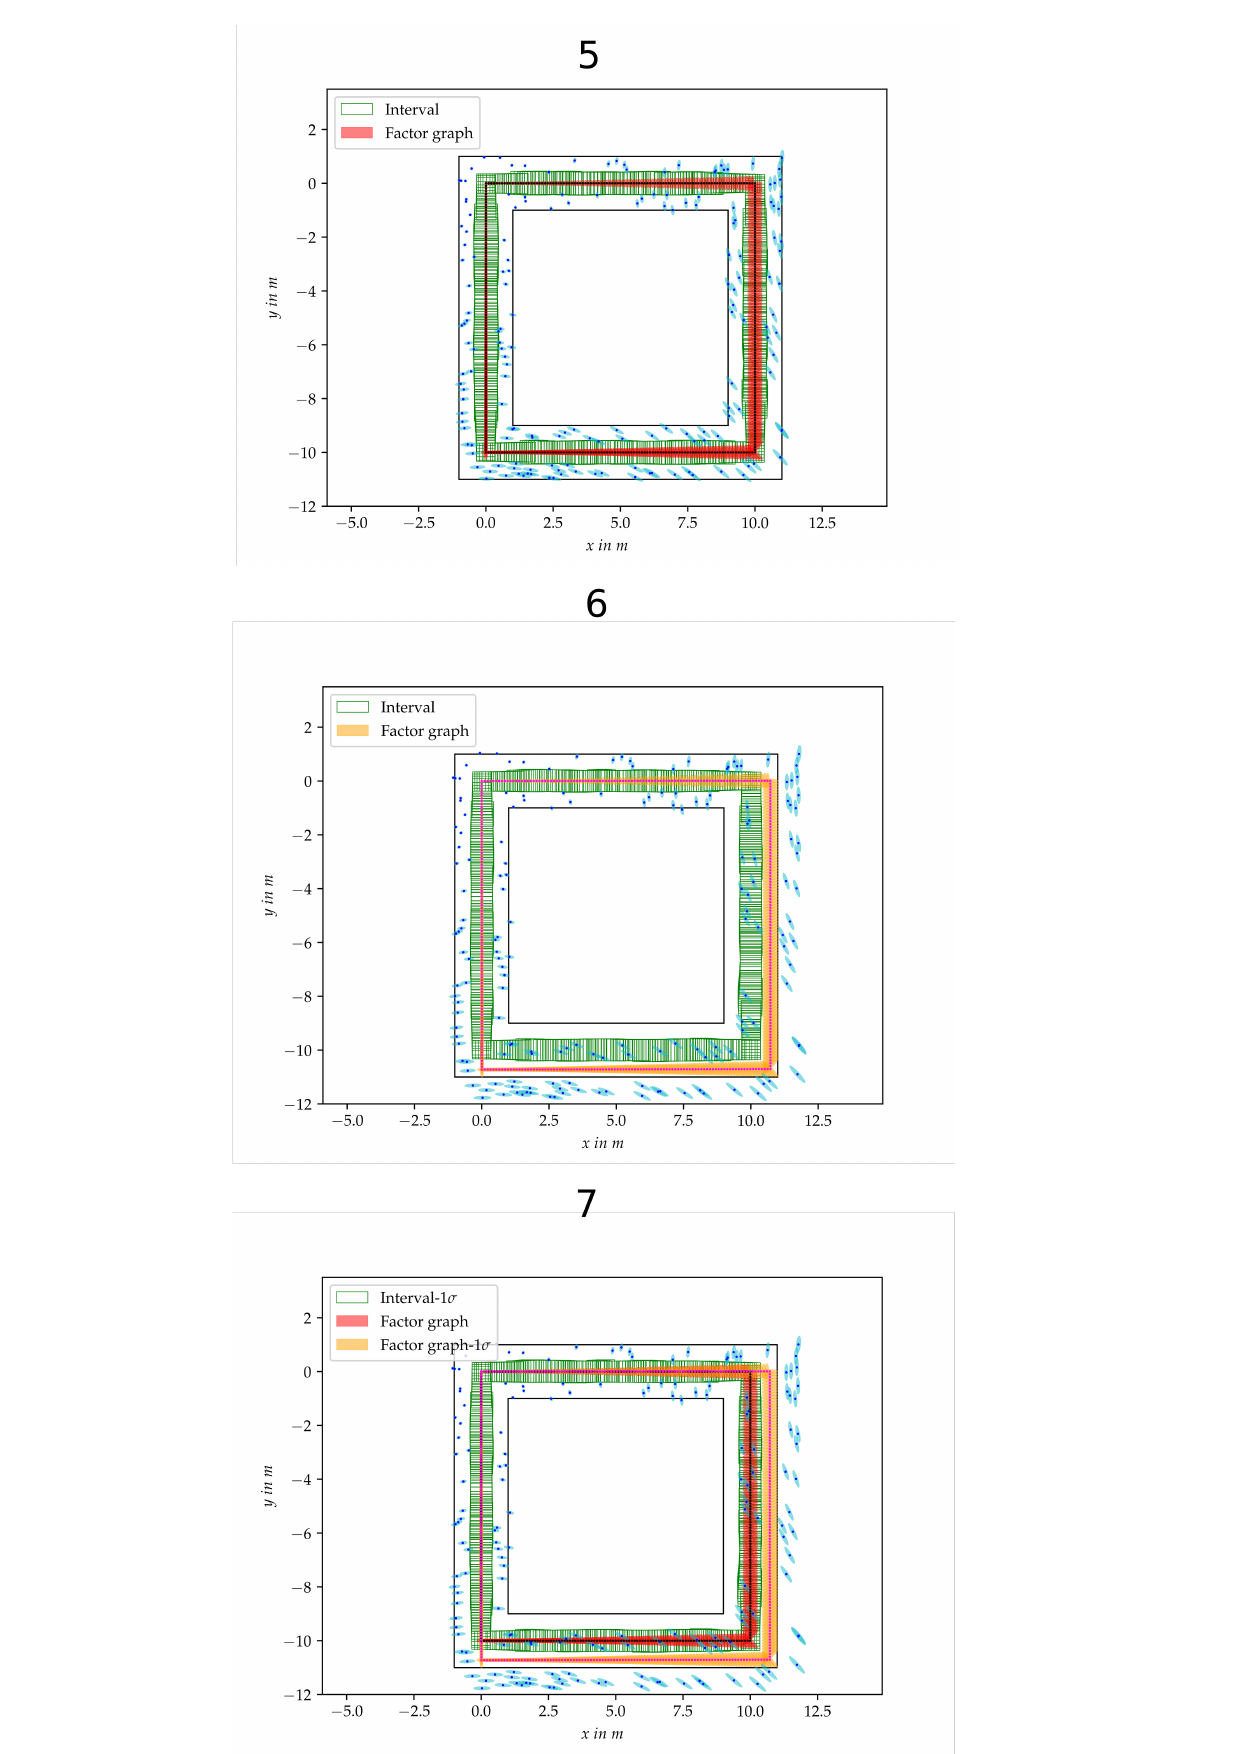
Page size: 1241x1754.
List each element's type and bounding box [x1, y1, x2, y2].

picture [232, 25, 959, 1754]
